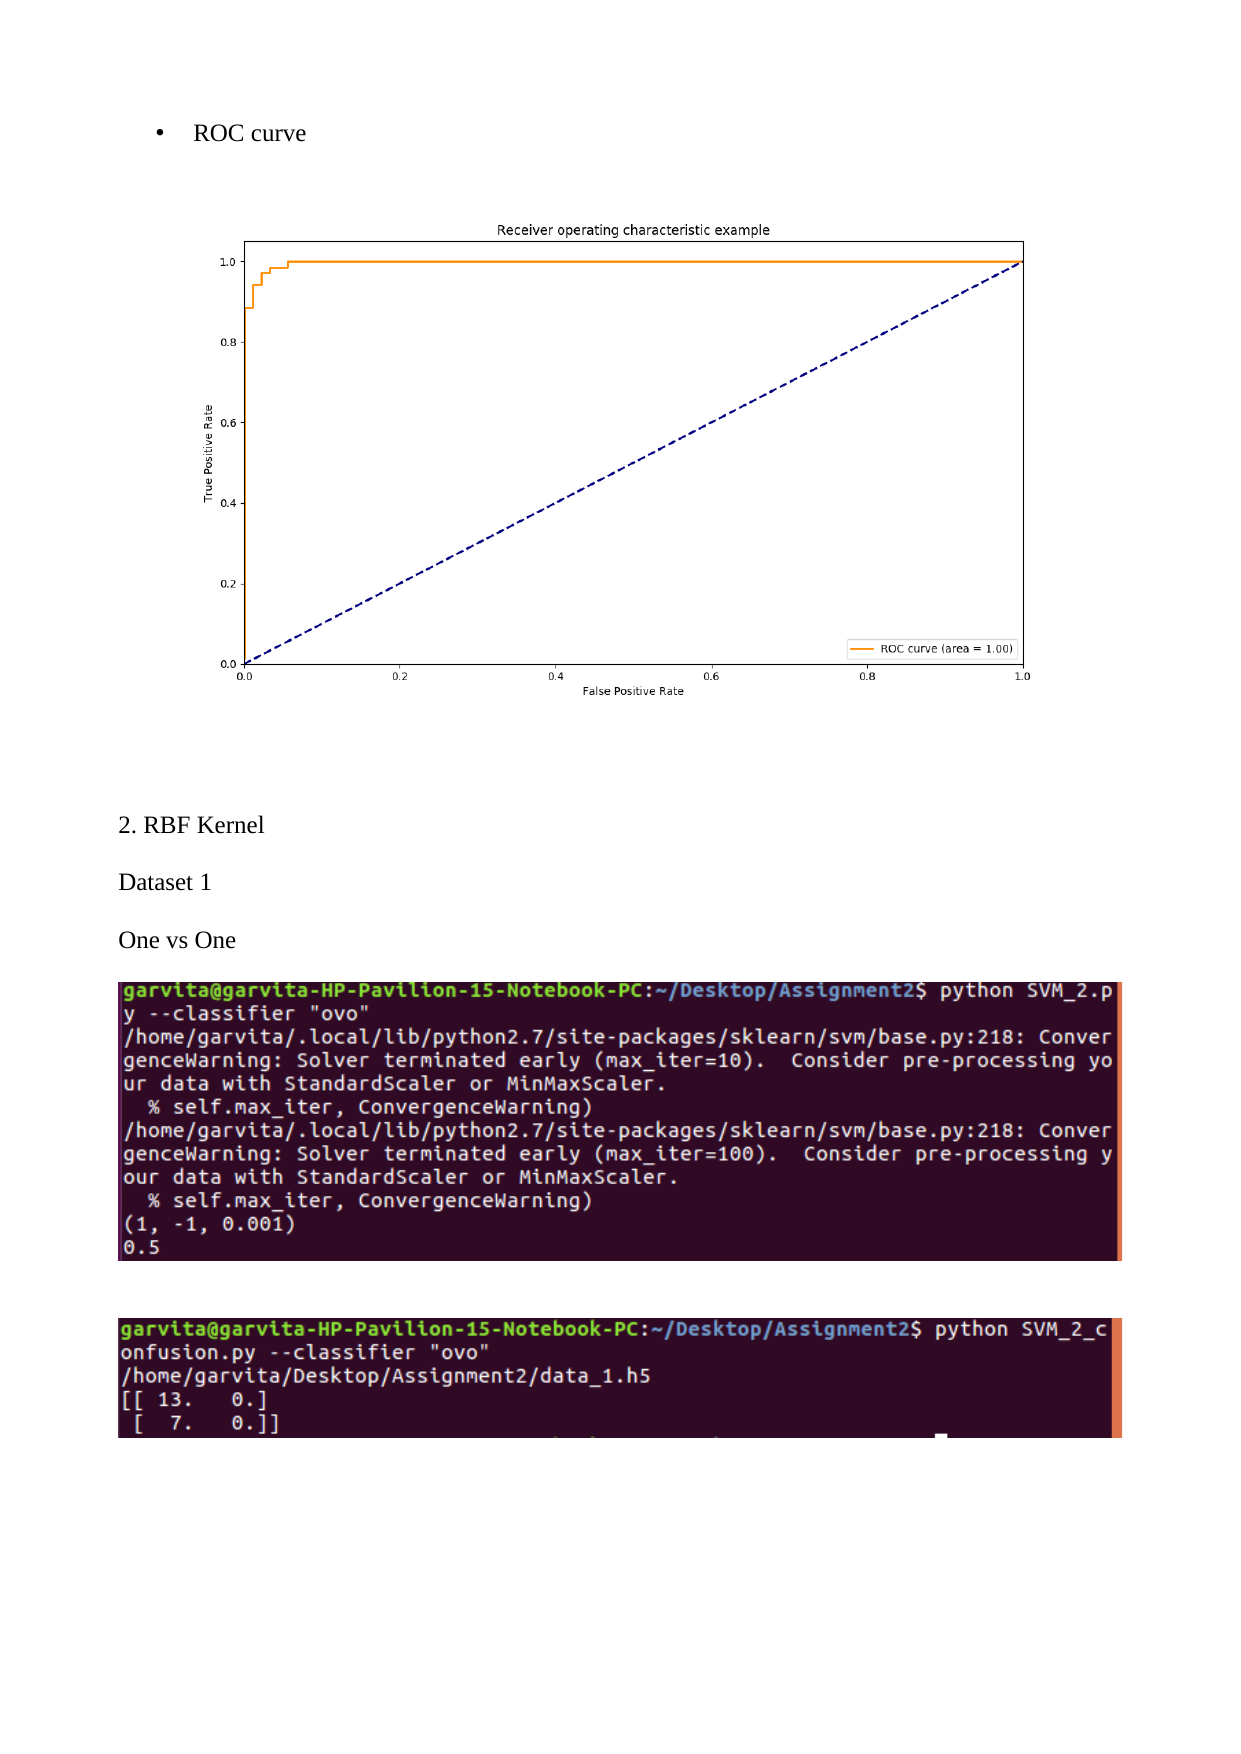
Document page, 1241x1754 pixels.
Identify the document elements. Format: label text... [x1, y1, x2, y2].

picture [118, 175, 1123, 724]
text One vs One [118, 925, 1122, 953]
text 2. RBF Kernel [118, 810, 1122, 838]
picture [118, 982, 1123, 1261]
list ROC curve [156, 118, 1122, 147]
text Dataset 1 [118, 867, 1122, 896]
picture [118, 1318, 1123, 1438]
